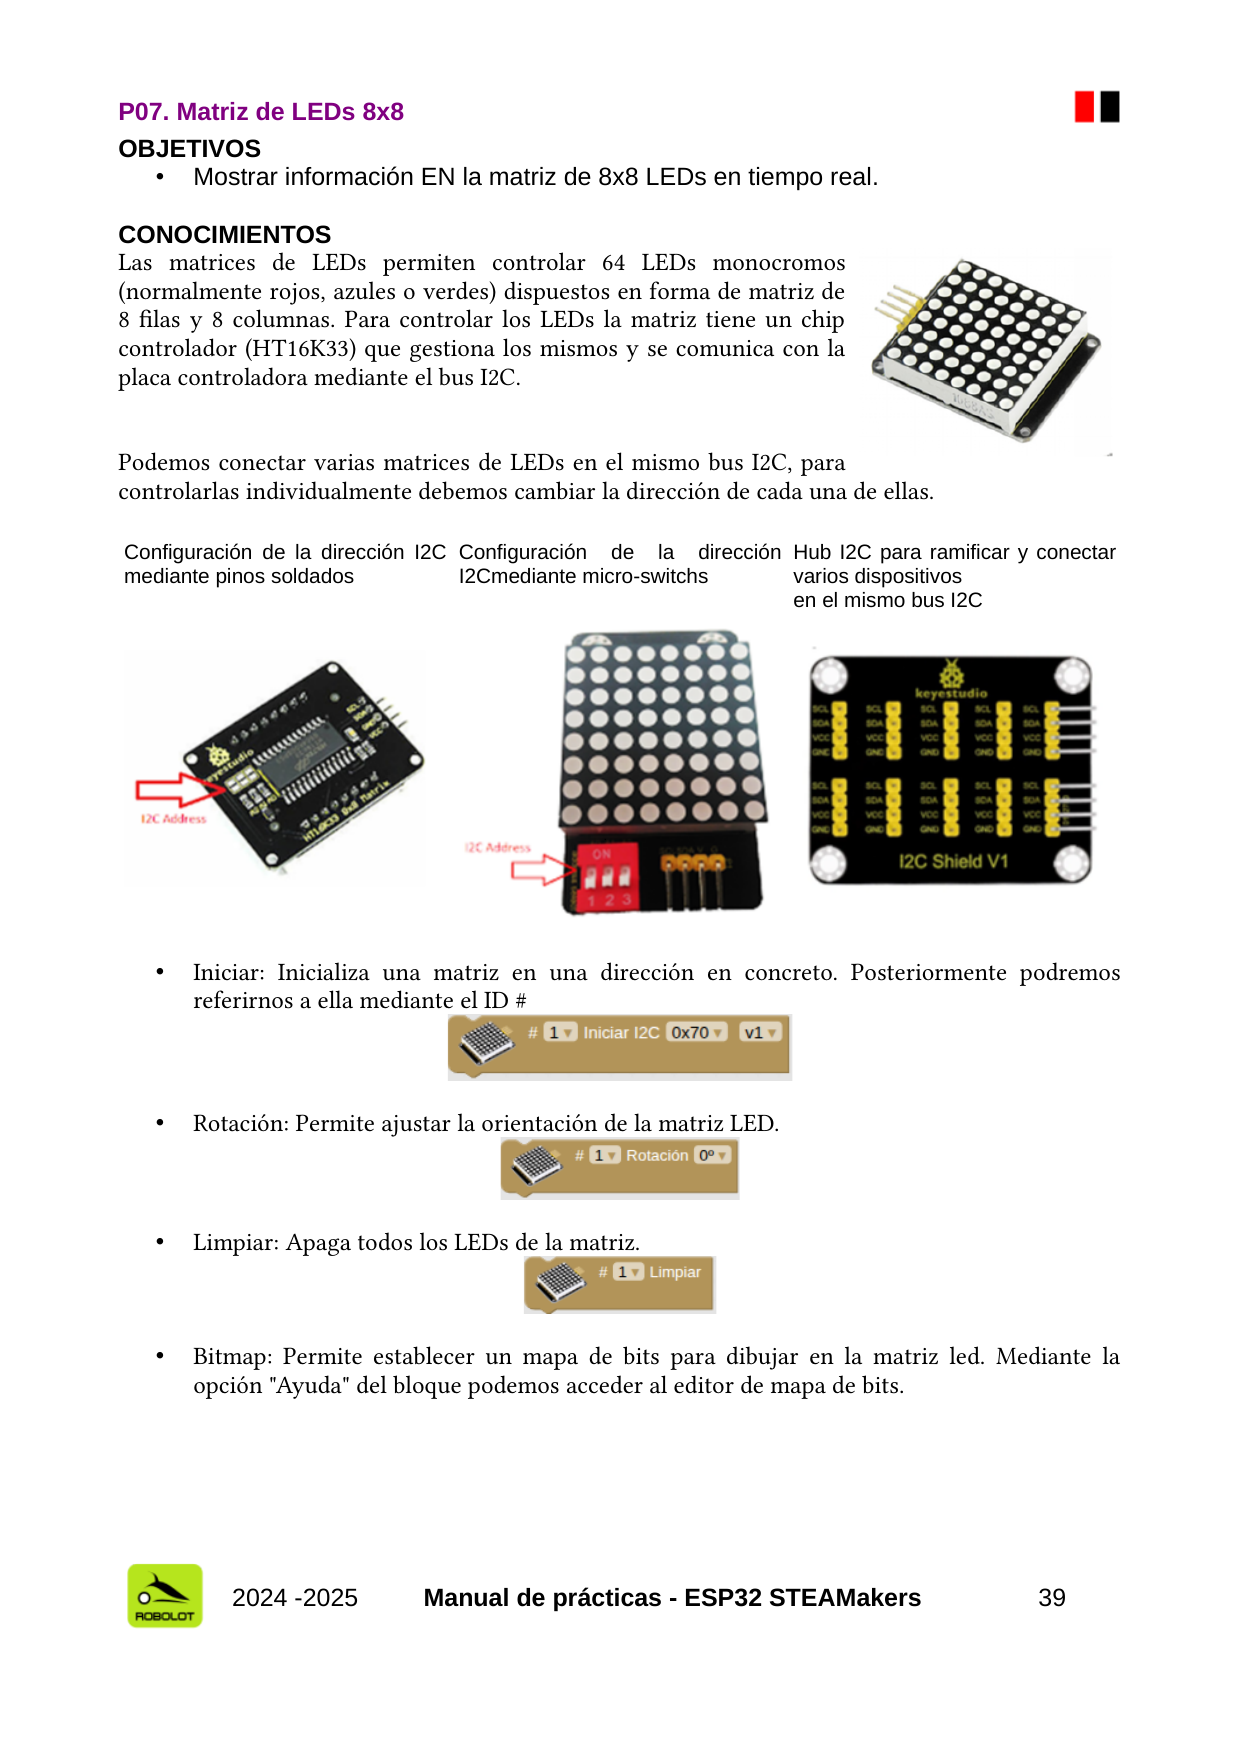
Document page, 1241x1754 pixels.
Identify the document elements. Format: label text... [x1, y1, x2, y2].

picture [123, 646, 447, 900]
table_cell [788, 617, 1122, 929]
table_cell [118, 617, 453, 929]
list Mostrar información EN la matriz de 8x8 LEDs en tiempo real. [156, 162, 1122, 191]
picture [447, 1014, 793, 1081]
picture [458, 622, 782, 924]
subtitle P07. Matriz de LEDs 8x8 [118, 97, 1072, 125]
list Bitmap: Permite establecer un mapa de bits para dibujar en la matriz led. Mediante la opción "Ayuda" del bloque podemos acceder al editor de mapa de bits. [156, 1342, 1122, 1399]
text CONOCIMIENTOS [118, 220, 1122, 248]
table_header Hub I2C para ramificar y conectar varios dispositivos en el mismo bus I2C [788, 534, 1122, 617]
picture [500, 1137, 740, 1200]
list Limpiar: Apaga todos los LEDs de la matriz. [156, 1228, 1122, 1257]
table_header Configuración de la dirección I2Cmediante micro-switchs [453, 534, 787, 617]
picture [523, 1256, 717, 1314]
picture [793, 640, 1117, 906]
text OBJETIVOS [118, 133, 1122, 162]
text Las matrices de LEDs permiten controlar 64 LEDs monocromos (normalmente rojos, azules o verdes) dispuestos en forma de matriz de 8 filas y 8 columnas. Para controlar los LEDs la matriz tiene un chip controlador (HT16K33) que gestiona los mismos y se comunica con la placa controladora mediante el bus I2C. [118, 248, 858, 391]
picture [858, 248, 1123, 457]
list Iniciar: Inicializa una matriz en una dirección en concreto. Posteriormente podremos referirnos a ella mediante el ID # [156, 958, 1122, 1015]
picture [1072, 88, 1123, 126]
table_cell [453, 617, 787, 929]
picture [126, 1563, 205, 1631]
text Podemos conectar varias matrices de LEDs en el mismo bus I2C, para controlarlas individualmente debemos cambiar la dirección de cada una de ellas. [118, 448, 1122, 505]
list Rotación: Permite ajustar la orientación de la matriz LED. [156, 1109, 1122, 1138]
table_header Configuración de la dirección I2C mediante pinos soldados [118, 534, 453, 617]
